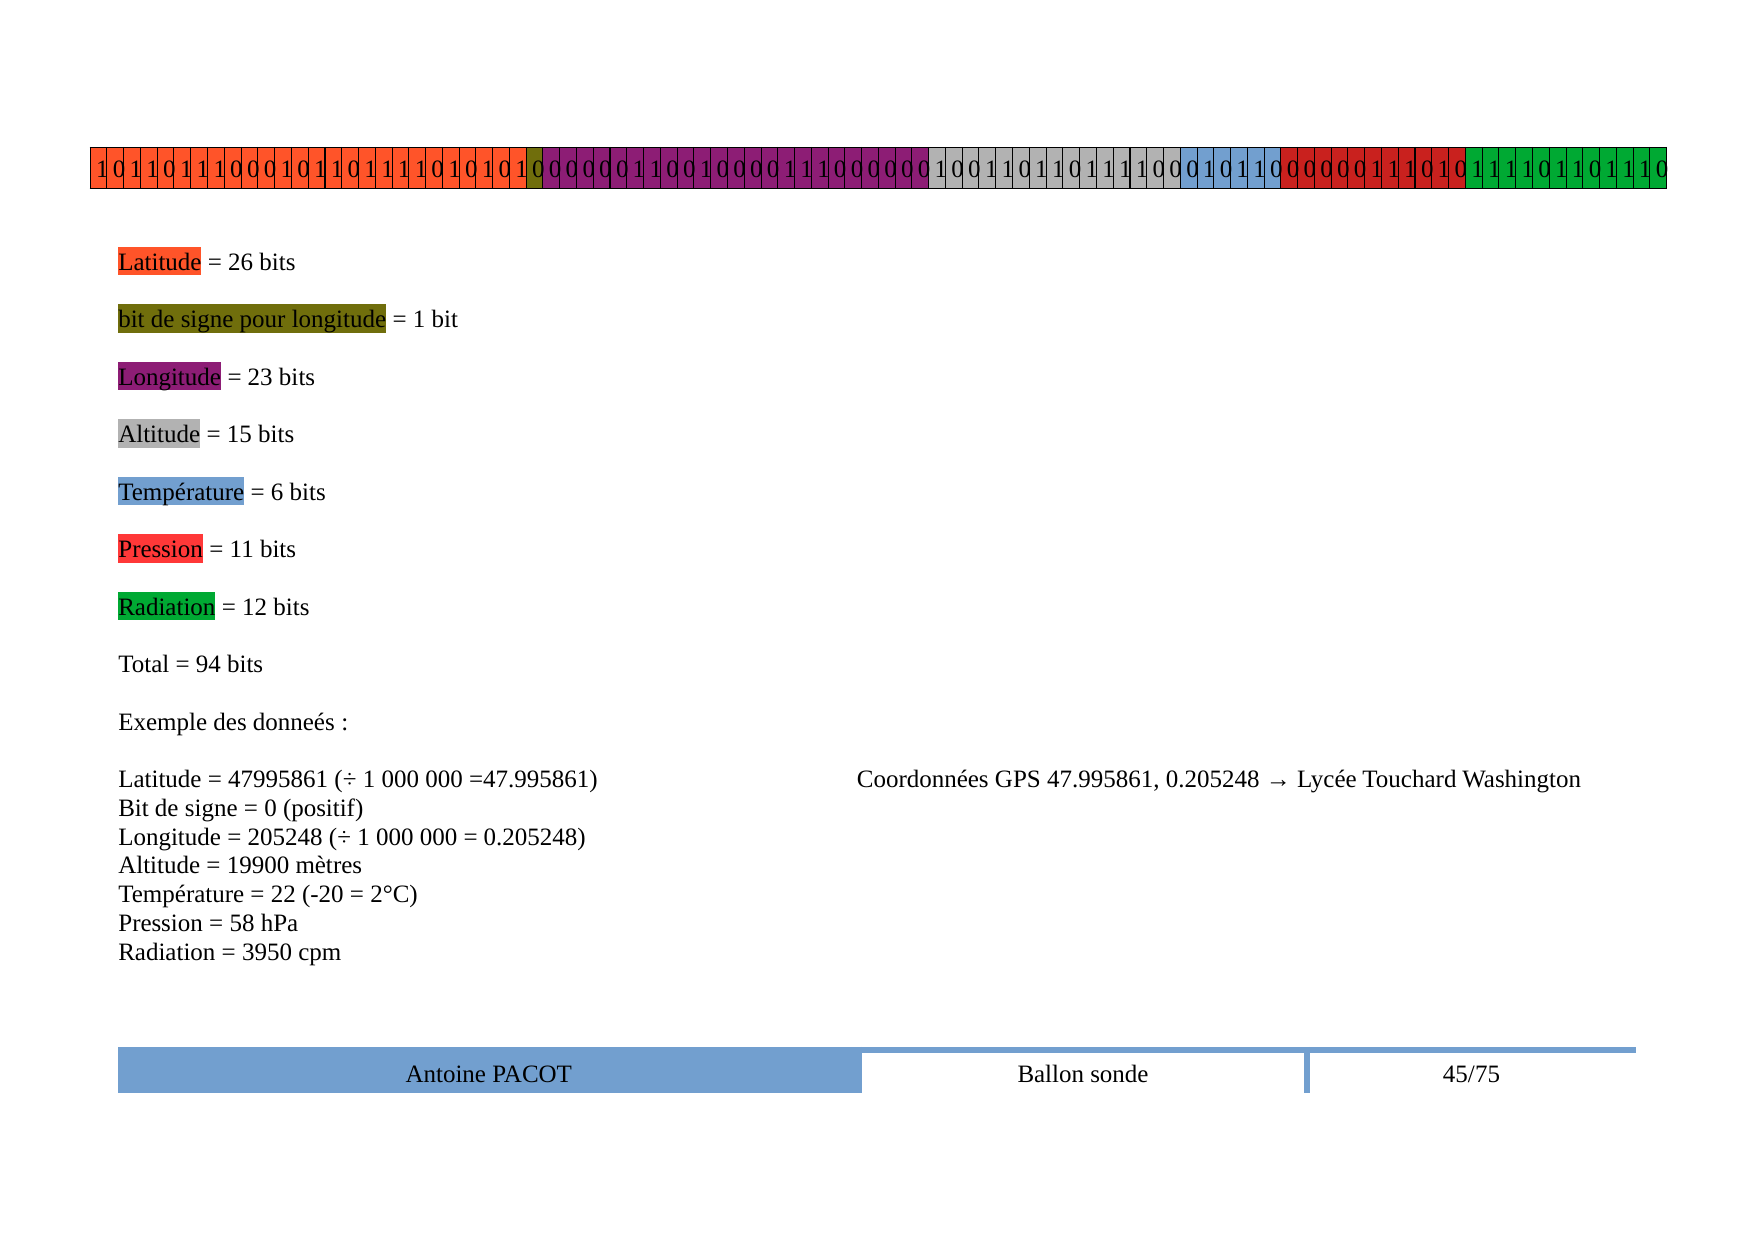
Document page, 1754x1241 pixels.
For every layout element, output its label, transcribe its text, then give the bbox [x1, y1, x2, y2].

table_header 0 [1348, 148, 1364, 188]
table_header 0 [1449, 148, 1465, 188]
table_header 1 [476, 148, 492, 188]
table_header 1 [393, 148, 408, 188]
table_header 0 [896, 148, 911, 188]
table_header 1 [1634, 148, 1649, 188]
table_header 0 [829, 148, 844, 188]
table_header 0 [1650, 148, 1666, 188]
table_header 0 [460, 148, 475, 188]
text Température = 6 bits [118, 477, 1636, 505]
table_header 1 [1382, 148, 1398, 188]
table_header 1 [1131, 148, 1146, 188]
table_header 0 [762, 148, 777, 188]
table_header 0 [560, 148, 576, 188]
table_header 0 [342, 148, 358, 188]
table_header 1 [1483, 148, 1498, 188]
table_header 1 [141, 148, 157, 188]
table_header 0 [661, 148, 677, 188]
table_header 0 [1583, 148, 1599, 188]
table_header 1 [1080, 148, 1096, 188]
text Longitude = 205248 (÷ 1 000 000 = 0.205248) [118, 822, 1636, 850]
text bit de signe pour longitude = 1 bit [118, 304, 1636, 333]
table_header 1 [275, 148, 291, 188]
table_header 1 [1499, 148, 1515, 188]
table_header 1 [627, 148, 643, 188]
table_header 1 [1399, 148, 1414, 188]
table_header 1 [376, 148, 392, 188]
table_header 1 [443, 148, 459, 188]
table_header 1 [1516, 148, 1532, 188]
table_header 1 [1097, 148, 1113, 188]
text Pression = 11 bits [118, 534, 1636, 563]
table_header 0 [594, 148, 609, 188]
text Radiation = 12 bits [118, 592, 1636, 620]
table_header 1 [174, 148, 190, 188]
table_header 0 [1315, 148, 1331, 188]
table_header 0 [678, 148, 693, 188]
table_header 1 [812, 148, 828, 188]
table_header 1 [1114, 148, 1129, 188]
table_header 1 [929, 148, 945, 188]
table_header 1 [1550, 148, 1566, 188]
table_header 1 [191, 148, 207, 188]
table_header 0 [1147, 148, 1163, 188]
table_header 0 [912, 148, 928, 188]
table_header 0 [711, 148, 727, 188]
table_header 1 [1365, 148, 1381, 188]
table_header 0 [1332, 148, 1347, 188]
table_header 0 [1265, 148, 1280, 188]
table_header 0 [577, 148, 593, 188]
table_header 0 [493, 148, 509, 188]
table_header 0 [242, 148, 257, 188]
table_header 1 [409, 148, 425, 188]
table_header 1 [1567, 148, 1582, 188]
table_header 1 [644, 148, 660, 188]
text Bit de signe = 0 (positif) [118, 793, 1636, 822]
text Exemple des donneés : [118, 707, 1636, 735]
table_header 0 [1181, 148, 1197, 188]
table_header 1 [1047, 148, 1062, 188]
table_header 0 [745, 148, 761, 188]
table_header 0 [611, 148, 626, 188]
text Radiation = 3950 cpm [118, 937, 1636, 965]
table_header 1 [795, 148, 811, 188]
table_header 1 [979, 148, 995, 188]
table_header 0 [845, 148, 861, 188]
table_header 0 [292, 148, 308, 188]
table_header 0 [946, 148, 962, 188]
table_header 1 [359, 148, 375, 188]
table_header 0 [1164, 148, 1180, 188]
table_header 0 [1013, 148, 1029, 188]
table_header 0 [963, 148, 978, 188]
text Longitude = 23 bits [118, 362, 1636, 390]
text Température = 22 (-20 = 2°C) [118, 879, 1636, 908]
table_header 0 [879, 148, 895, 188]
table_header 1 [510, 148, 526, 188]
text Altitude = 15 bits [118, 419, 1636, 448]
table_header 1 [996, 148, 1012, 188]
table_header 1 [1600, 148, 1616, 188]
table_header 0 [543, 148, 559, 188]
table_header 0 [1533, 148, 1549, 188]
table_header 0 [1281, 148, 1297, 188]
table_header 1 [326, 148, 341, 188]
table_header 0 [158, 148, 173, 188]
table_header 0 [1214, 148, 1230, 188]
table_header 1 [1030, 148, 1046, 188]
table_header 0 [1416, 148, 1431, 188]
table_header 1 [1617, 148, 1633, 188]
table_header 1 [1466, 148, 1482, 188]
table_header 1 [694, 148, 710, 188]
table_header 0 [258, 148, 274, 188]
table_header 1 [91, 148, 106, 188]
table_header 0 [107, 148, 123, 188]
text Total = 94 bits [118, 649, 1636, 678]
text Altitude = 19900 mètres [118, 850, 1636, 879]
table_header 0 [527, 148, 542, 188]
table_header 0 [426, 148, 442, 188]
table_header 1 [208, 148, 224, 188]
table_header 1 [778, 148, 794, 188]
table_header 1 [124, 148, 140, 188]
text Latitude = 47995861 (÷ 1 000 000 =47.995861) Coordonnées GPS 47.995861, 0.205248 → Lycée Touchard Washington [118, 764, 1636, 793]
text Latitude = 26 bits [118, 247, 1636, 275]
table_header 0 [728, 148, 744, 188]
table_header 0 [1063, 148, 1079, 188]
table_header 1 [1198, 148, 1213, 188]
table_header 1 [1248, 148, 1264, 188]
table_header 0 [225, 148, 241, 188]
text Pression = 58 hPa [118, 908, 1636, 937]
table_header 1 [309, 148, 324, 188]
table_header 0 [1298, 148, 1314, 188]
table_header 0 [862, 148, 878, 188]
table_header 1 [1432, 148, 1448, 188]
table_header 1 [1231, 148, 1247, 188]
